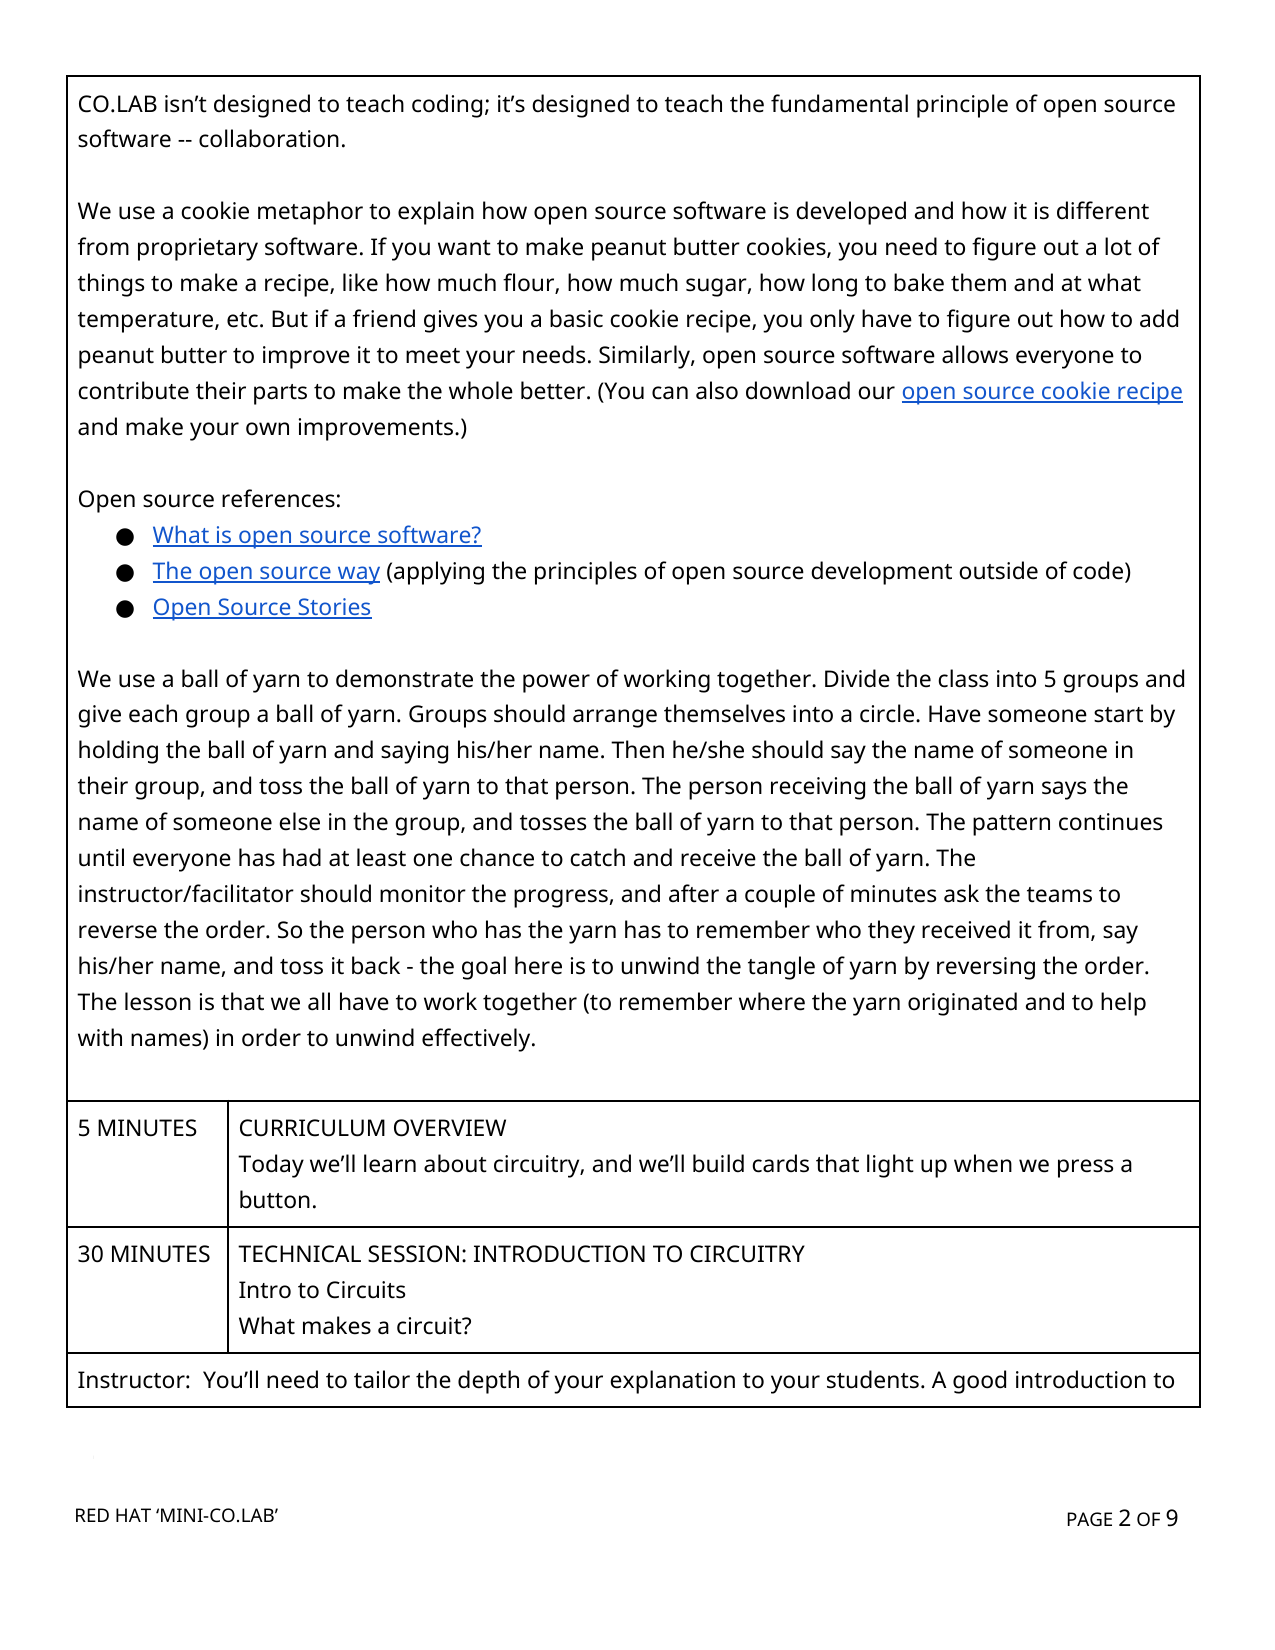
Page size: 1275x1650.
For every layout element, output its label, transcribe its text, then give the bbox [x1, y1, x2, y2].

table_cell CURRICULUM OVERVIEW Today we’ll learn about circuitry, and we’ll build cards that light up when we press a button. [229, 1102, 1199, 1226]
table_cell TECHNICAL SESSION: INTRODUCTION TO CIRCUITRY Intro to Circuits What makes a circuit? [229, 1228, 1199, 1352]
table_cell 30 MINUTES [68, 1228, 227, 1352]
table_cell 5 MINUTES [68, 1102, 227, 1226]
table_cell CO.LAB isn’t designed to teach coding; it’s designed to teach the fundamental principle of open source software -- collaboration. We use a cookie metaphor to explain how open source software is developed and how it is different from proprietary software. If you want to make peanut butter cookies, you need to figure out a lot of things to make a recipe, like how much flour, how much sugar, how long to bake them and at what temperature, etc. But if a friend gives you a basic cookie recipe, you only have to figure out how to add peanut butter to improve it to meet your needs. Similarly, open source software allows everyone to contribute their parts to make the whole better. (You can also download our open source cookie recipe and make your own improvements.) Open source references: What is open source software? The open source way (applying the principles of open source development outside of code) Open Source Stories We use a ball of yarn to demonstrate the power of working together. Divide the class into 5 groups and give each group a ball of yarn. Groups should arrange themselves into a circle. Have someone start by holding the ball of yarn and saying his/her name. Then he/she should say the name of someone in their group, and toss the ball of yarn to that person. The person receiving the ball of yarn says the name of someone else in the group, and tosses the ball of yarn to that person. The pattern continues until everyone has had at least one chance to catch and receive the ball of yarn. The instructor/facilitator should monitor the progress, and after a couple of minutes ask the teams to reverse the order. So the person who has the yarn has to remember who they received it from, say his/her name, and toss it back - the goal here is to unwind the tangle of yarn by reversing the order. The lesson is that we all have to work together (to remember where the yarn originated and to help with names) in order to unwind effectively. [68, 77, 1199, 1099]
table_cell Instructor: You’ll need to tailor the depth of your explanation to your students. A good introduction to [68, 1354, 1199, 1406]
